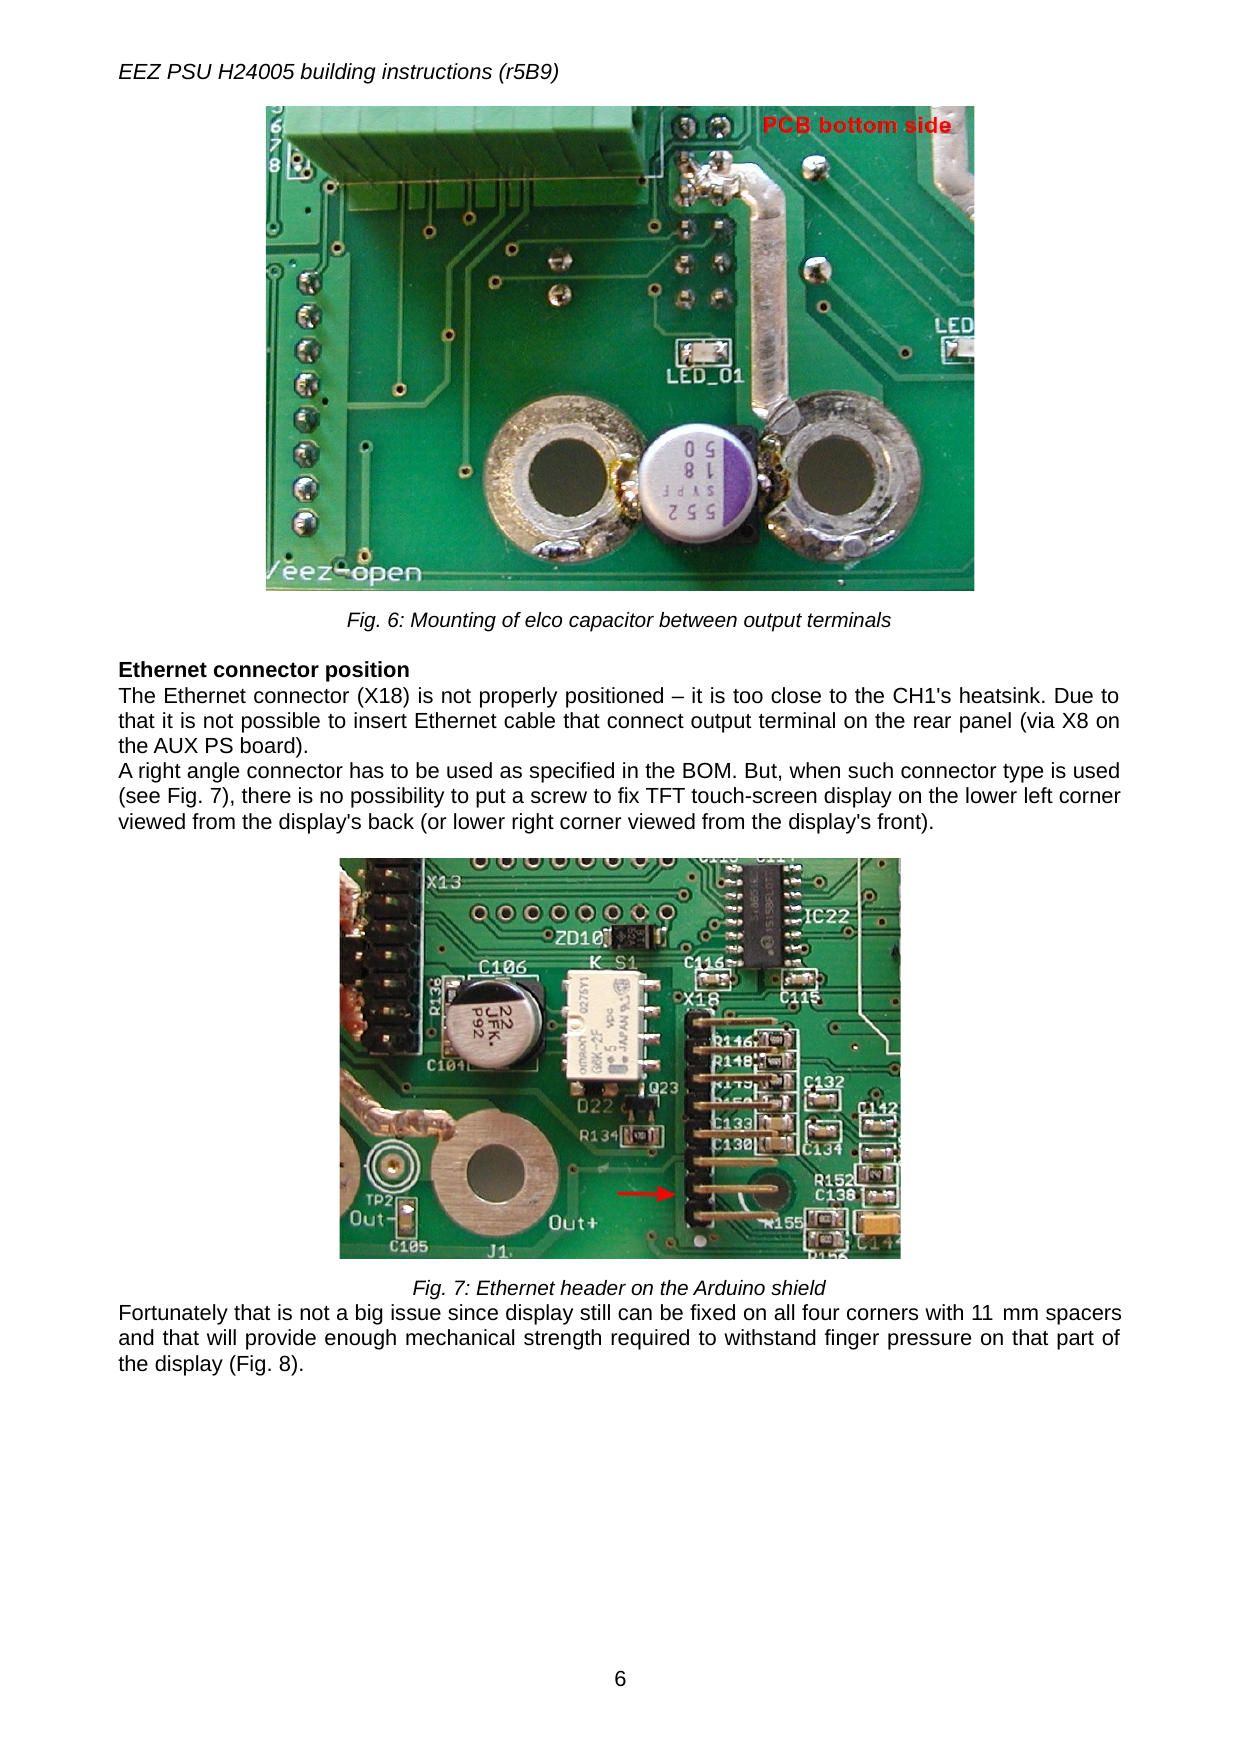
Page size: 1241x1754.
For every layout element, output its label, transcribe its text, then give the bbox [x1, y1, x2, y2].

text Fig. 7: Ethernet header on the Arduino shield [339, 1259, 901, 1300]
text Ethernet connector position [118, 657, 1122, 682]
text Fig. 6: Mounting of elco capacitor between output terminals [266, 591, 974, 632]
text A right angle connector has to be used as specified in the BOM. But, when such connector type is used (see Fig. 7), there is no possibility to put a screw to fix TFT touch-screen display on the lower left corner viewed from the display's back (or lower right corner viewed from the display's front). [118, 758, 1122, 834]
text The Ethernet connector (X18) is not properly positioned – it is too close to the CH1's heatsink. Due to that it is not possible to insert Ethernet cable that connect output terminal on the rear panel (via X8 on the AUX PS board). [118, 682, 1122, 758]
text Fortunately that is not a big issue since display still can be fixed on all four corners with 11 mm spacers and that will provide enough mechanical strength required to withstand finger pressure on that part of the display (Fig. 8). [118, 1230, 1122, 1376]
picture [339, 858, 901, 1259]
picture [265, 106, 975, 591]
